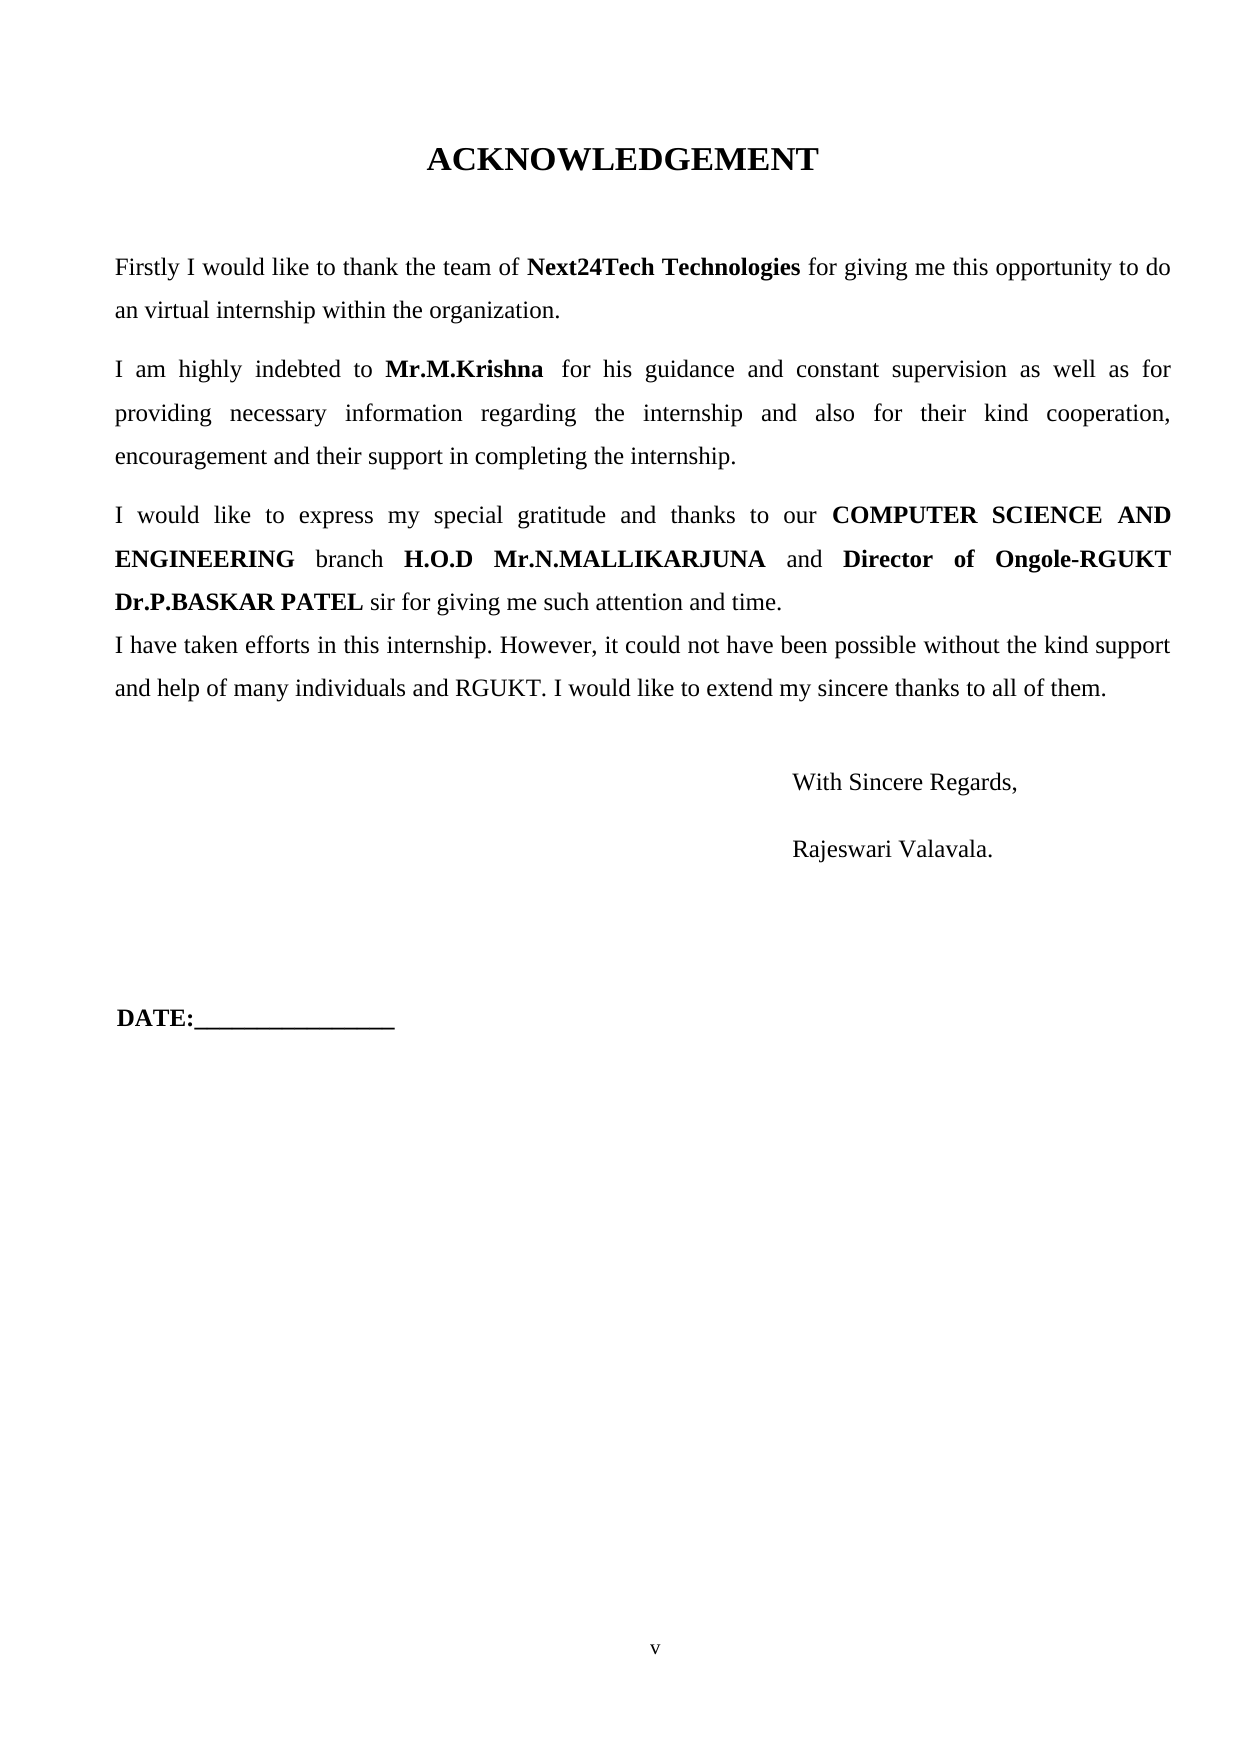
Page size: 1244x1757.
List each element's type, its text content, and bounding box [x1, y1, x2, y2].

text I would like to express my special gratitude and thanks to our COMPUTER SCIENCE AND ENGINEERING branch H.O.D Mr.N.MALLIKARJUNA and Director of Ongole-RGUKT Dr.P.BASKAR PATEL sir for giving me such attention and time. [114, 501, 1171, 616]
text I am highly indebted to Mr.M.Krishna for his guidance and constant supervision as well as for providing necessary information regarding the internship and also for their kind cooperation, encouragement and their support in completing the internship. [114, 354, 1171, 469]
text With Sincere Regards, [792, 767, 1055, 796]
text Rajeswari Valavala. [792, 834, 1055, 863]
text ACKNOWLEDGEMENT [219, 139, 1027, 177]
text DATE:________________ [98, 1003, 1183, 1032]
subtitle I have taken efforts in this internship. However, it could not have been possible without the kind support and help of many individuals and RGUKT. I would like to extend my sincere thanks to all of them. [114, 630, 1171, 702]
subtitle Firstly I would like to thank the team of Next24Tech Technologies for giving me this opportunity to do an virtual internship within the organization. [114, 252, 1171, 323]
